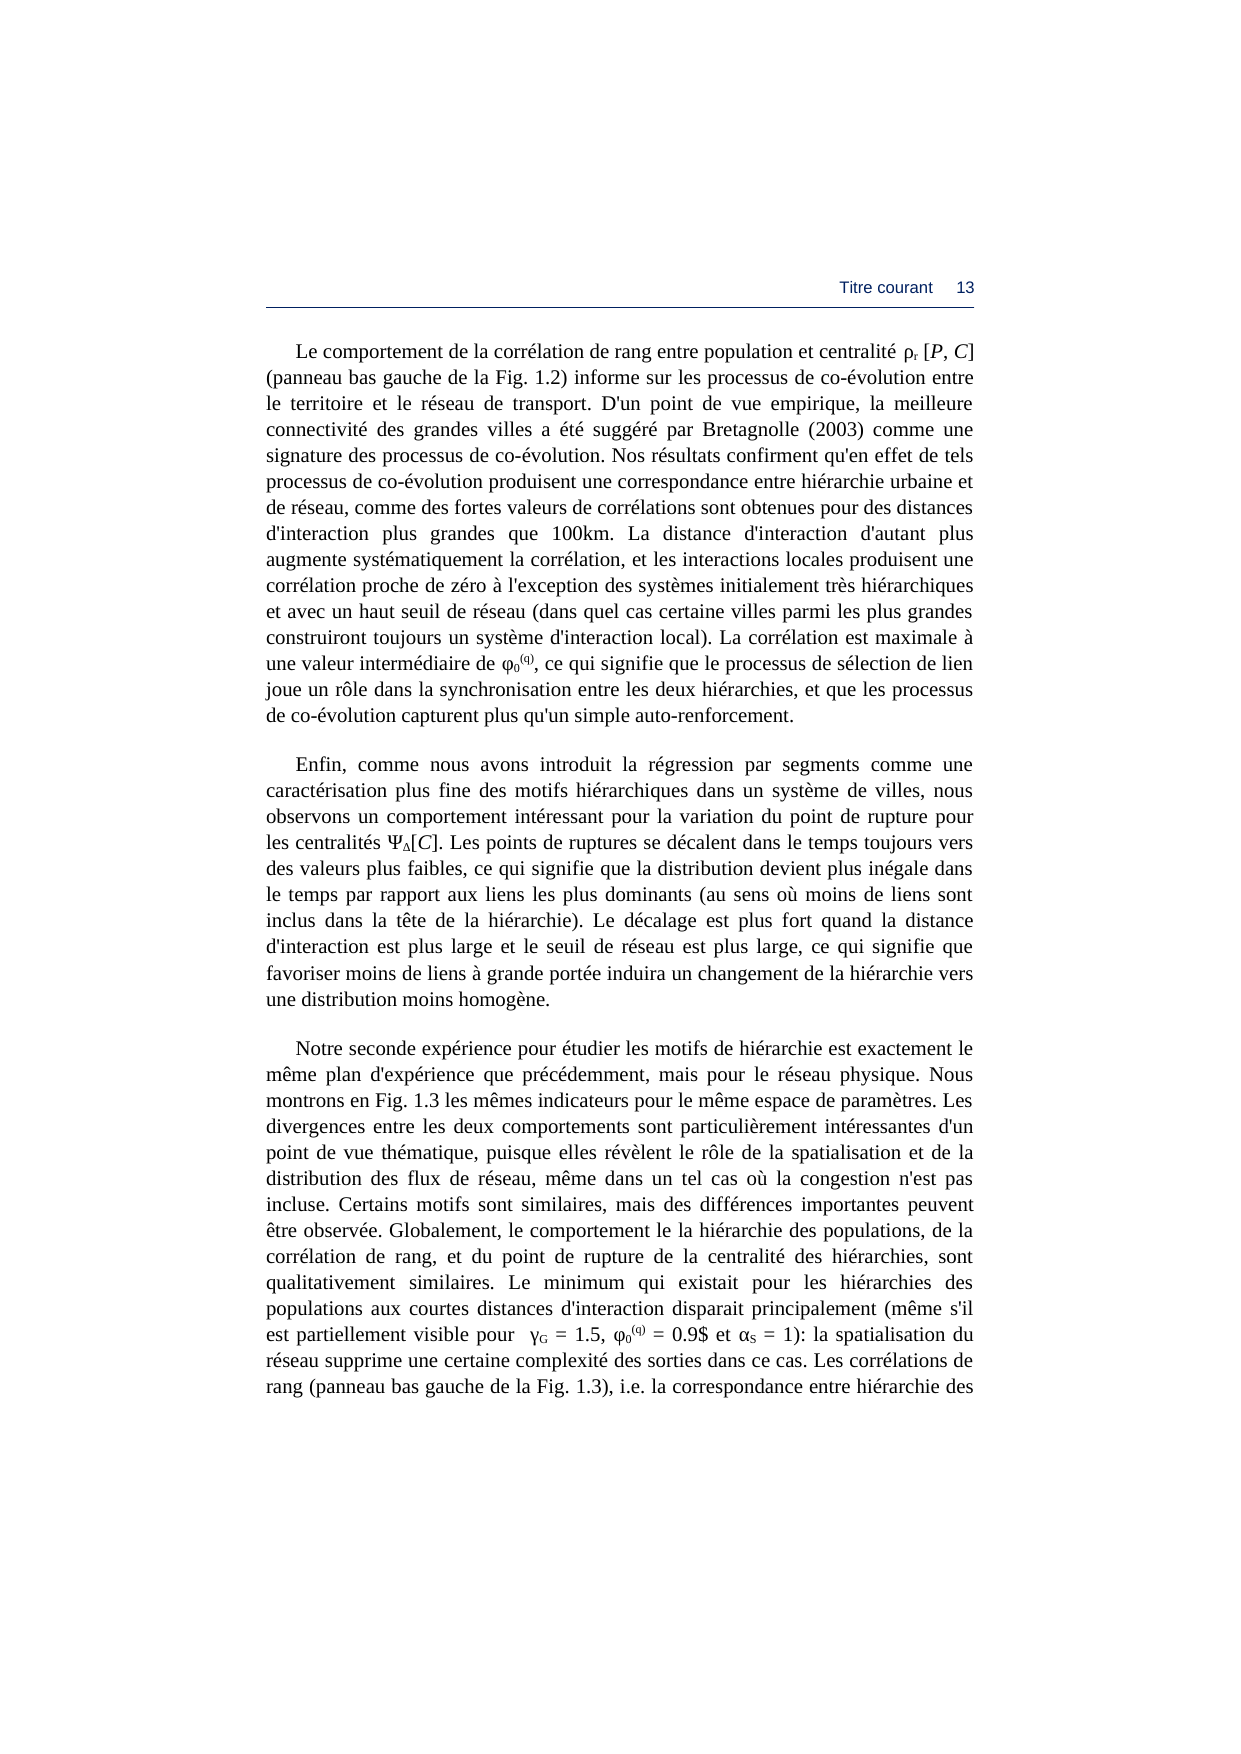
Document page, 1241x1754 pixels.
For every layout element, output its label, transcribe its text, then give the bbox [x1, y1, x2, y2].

text Notre seconde expérience pour étudier les motifs de hiérarchie est exactement le même plan d'expérience que précédemment, mais pour le réseau physique. Nous montrons en Fig. 1.3 les mêmes indicateurs pour le même espace de paramètres. Les divergences entre les deux comportements sont particulièrement intéressantes d'un point de vue thématique, puisque elles révèlent le rôle de la spatialisation et de la distribution des flux de réseau, même dans un tel cas où la congestion n'est pas incluse. Certains motifs sont similaires, mais des différences importantes peuvent être observée. Globalement, le comportement le la hiérarchie des populations, de la corrélation de rang, et du point de rupture de la centralité des hiérarchies, sont qualitativement similaires. Le minimum qui existait pour les hiérarchies des populations aux courtes distances d'interaction disparait principalement (même s'il est partiellement visible pour γG = 1.5, φ0(q) = 0.9$ et αS = 1): la spatialisation du réseau supprime une certaine complexité des sorties dans ce cas. Les corrélations de rang (panneau bas gauche de la Fig. 1.3), i.e. la correspondance entre hiérarchie des [266, 1033, 974, 1398]
text Le comportement de la corrélation de rang entre population et centralité ρr [P, C] (panneau bas gauche de la Fig. 1.2) informe sur les processus de co-évolution entre le territoire et le réseau de transport. D'un point de vue empirique, la meilleure connectivité des grandes villes a été suggéré par Bretagnolle (2003) comme une signature des processus de co-évolution. Nos résultats confirment qu'en effet de tels processus de co-évolution produisent une correspondance entre hiérarchie urbaine et de réseau, comme des fortes valeurs de corrélations sont obtenues pour des distances d'interaction plus grandes que 100km. La distance d'interaction d'autant plus augmente systématiquement la corrélation, et les interactions locales produisent une corrélation proche de zéro à l'exception des systèmes initialement très hiérarchiques et avec un haut seuil de réseau (dans quel cas certaine villes parmi les plus grandes construiront toujours un système d'interaction local). La corrélation est maximale à une valeur intermédiaire de φ0(q), ce qui signifie que le processus de sélection de lien joue un rôle dans la synchronisation entre les deux hiérarchies, et que les processus de co-évolution capturent plus qu'un simple auto-renforcement. [266, 337, 974, 727]
text Enfin, comme nous avons introduit la régression par segments comme une caractérisation plus fine des motifs hiérarchiques dans un système de villes, nous observons un comportement intéressant pour la variation du point de rupture pour les centralités ΨΔ[C]. Les points de ruptures se décalent dans le temps toujours vers des valeurs plus faibles, ce qui signifie que la distribution devient plus inégale dans le temps par rapport aux liens les plus dominants (au sens où moins de liens sont inclus dans la tête de la hiérarchie). Le décalage est plus fort quand la distance d'interaction est plus large et le seuil de réseau est plus large, ce qui signifie que favoriser moins de liens à grande portée induira un changement de la hiérarchie vers une distribution moins homogène. [266, 750, 974, 1011]
